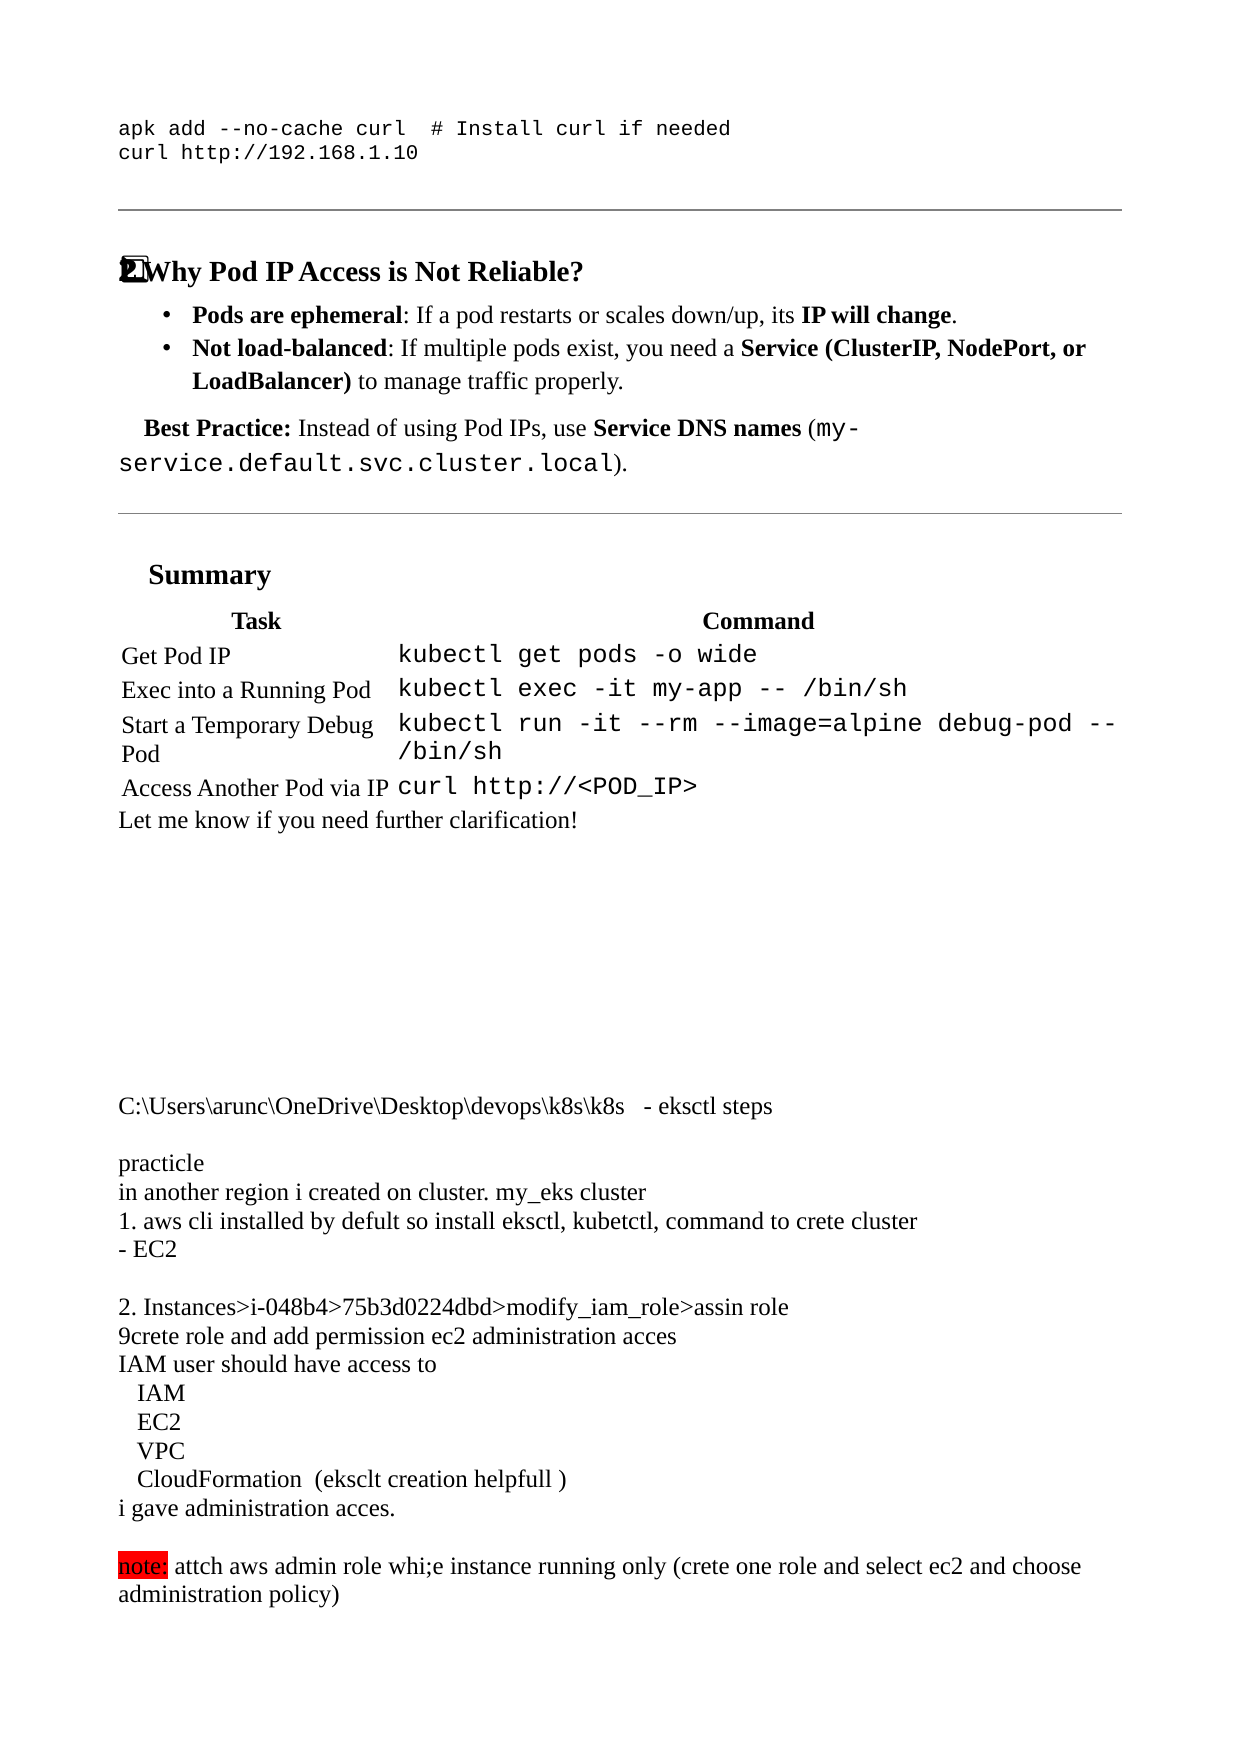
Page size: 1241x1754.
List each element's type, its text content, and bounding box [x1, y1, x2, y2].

text IAM [118, 1378, 1122, 1407]
text 1. aws cli installed by defult so install eksctl, kubetctl, command to crete cluster [118, 1206, 1122, 1234]
list Pods are ephemeral: If a pod restarts or scales down/up, its IP will change. [162, 300, 1122, 328]
text 💡 Best Practice: Instead of using Pod IPs, use Service DNS names (my-service.default.svc.cluster.local). [118, 413, 1122, 479]
text Let me know if you need further clarification! 🚀 [118, 805, 1122, 834]
text apk add --no-cache curl # Install curl if needed [118, 118, 1122, 142]
table_cell Access Another Pod via IP [118, 771, 394, 805]
table_header Command [395, 604, 1122, 638]
table_cell curl http://<POD_IP> [395, 771, 1122, 805]
table_cell Get Pod IP [118, 638, 394, 673]
text - EC2 [118, 1234, 1122, 1263]
table_cell kubectl get pods -o wide [395, 638, 1122, 673]
text note: attch aws admin role whi;e instance running only (crete one role and select ec2 and choose administration policy) [118, 1551, 1122, 1608]
text C:\Users\arunc\OneDrive\Desktop\devops\k8s\k8s - eksctl steps practicle [118, 1091, 1122, 1177]
table_header Task [118, 604, 394, 638]
list Not load-balanced: If multiple pods exist, you need a Service (ClusterIP, NodePort, or LoadBalancer) to manage traffic properly. [162, 333, 1122, 394]
table_cell Start a Temporary Debug Pod [118, 707, 394, 771]
text in another region i created on cluster. my_eks cluster [118, 1177, 1122, 1206]
table_cell Exec into a Running Pod [118, 673, 394, 707]
subtitle 2️⃣ Why Pod IP Access is Not Reliable? [118, 254, 1122, 287]
text VPC [118, 1436, 1122, 1464]
text curl http://192.168.1.10 [118, 142, 1122, 165]
text CloudFormation (eksclt creation helpfull ) i gave administration acces. [118, 1464, 1122, 1522]
text EC2 [118, 1407, 1122, 1436]
table_cell kubectl exec -it my-app -- /bin/sh [395, 673, 1122, 707]
subtitle 🚀 Summary [118, 557, 1122, 591]
text 2. Instances>i-048b4>75b3d0224dbd>modify_iam_role>assin role [118, 1292, 1122, 1321]
table_cell kubectl run -it --rm --image=alpine debug-pod -- /bin/sh [395, 707, 1122, 771]
text 9crete role and add permission ec2 administration acces IAM user should have access to [118, 1321, 1122, 1378]
